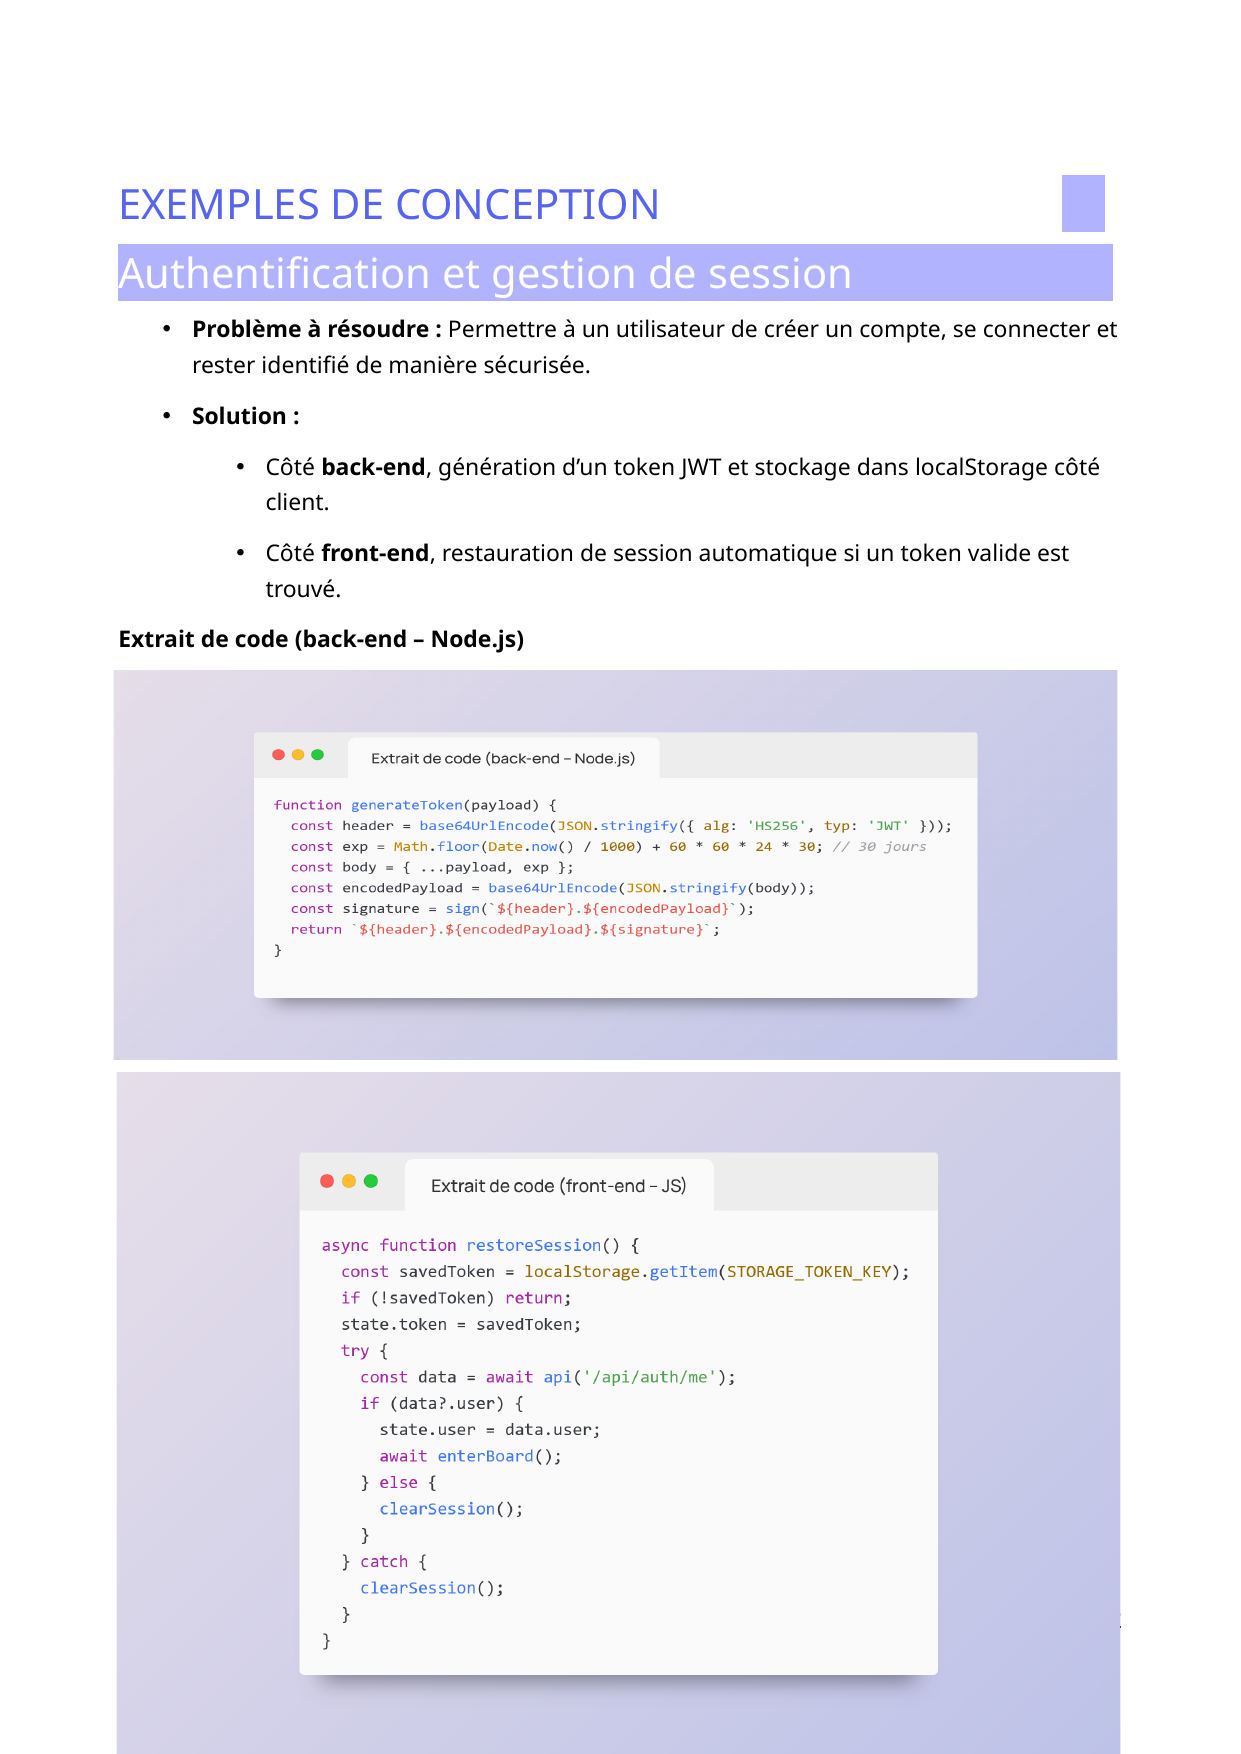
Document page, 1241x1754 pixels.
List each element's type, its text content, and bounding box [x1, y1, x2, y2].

subtitle Authentification et gestion de session [118, 244, 1122, 301]
text Extrait de code (back-end – Node.js) [118, 623, 1122, 654]
list Solution : [162, 400, 1122, 431]
list Problème à résoudre : Permettre à un utilisateur de créer un compte, se connecter et rester identifié de manière sécurisée. [162, 313, 1122, 381]
list Côté back-end, génération d’un token JWT et stockage dans localStorage côté client. [236, 450, 1122, 518]
list Côté front-end, restauration de session automatique si un token valide est trouvé. [236, 537, 1122, 604]
text EXEMPLES DE CONCEPTION [118, 175, 1122, 232]
picture [113, 670, 1118, 1060]
picture [116, 1072, 1121, 1754]
